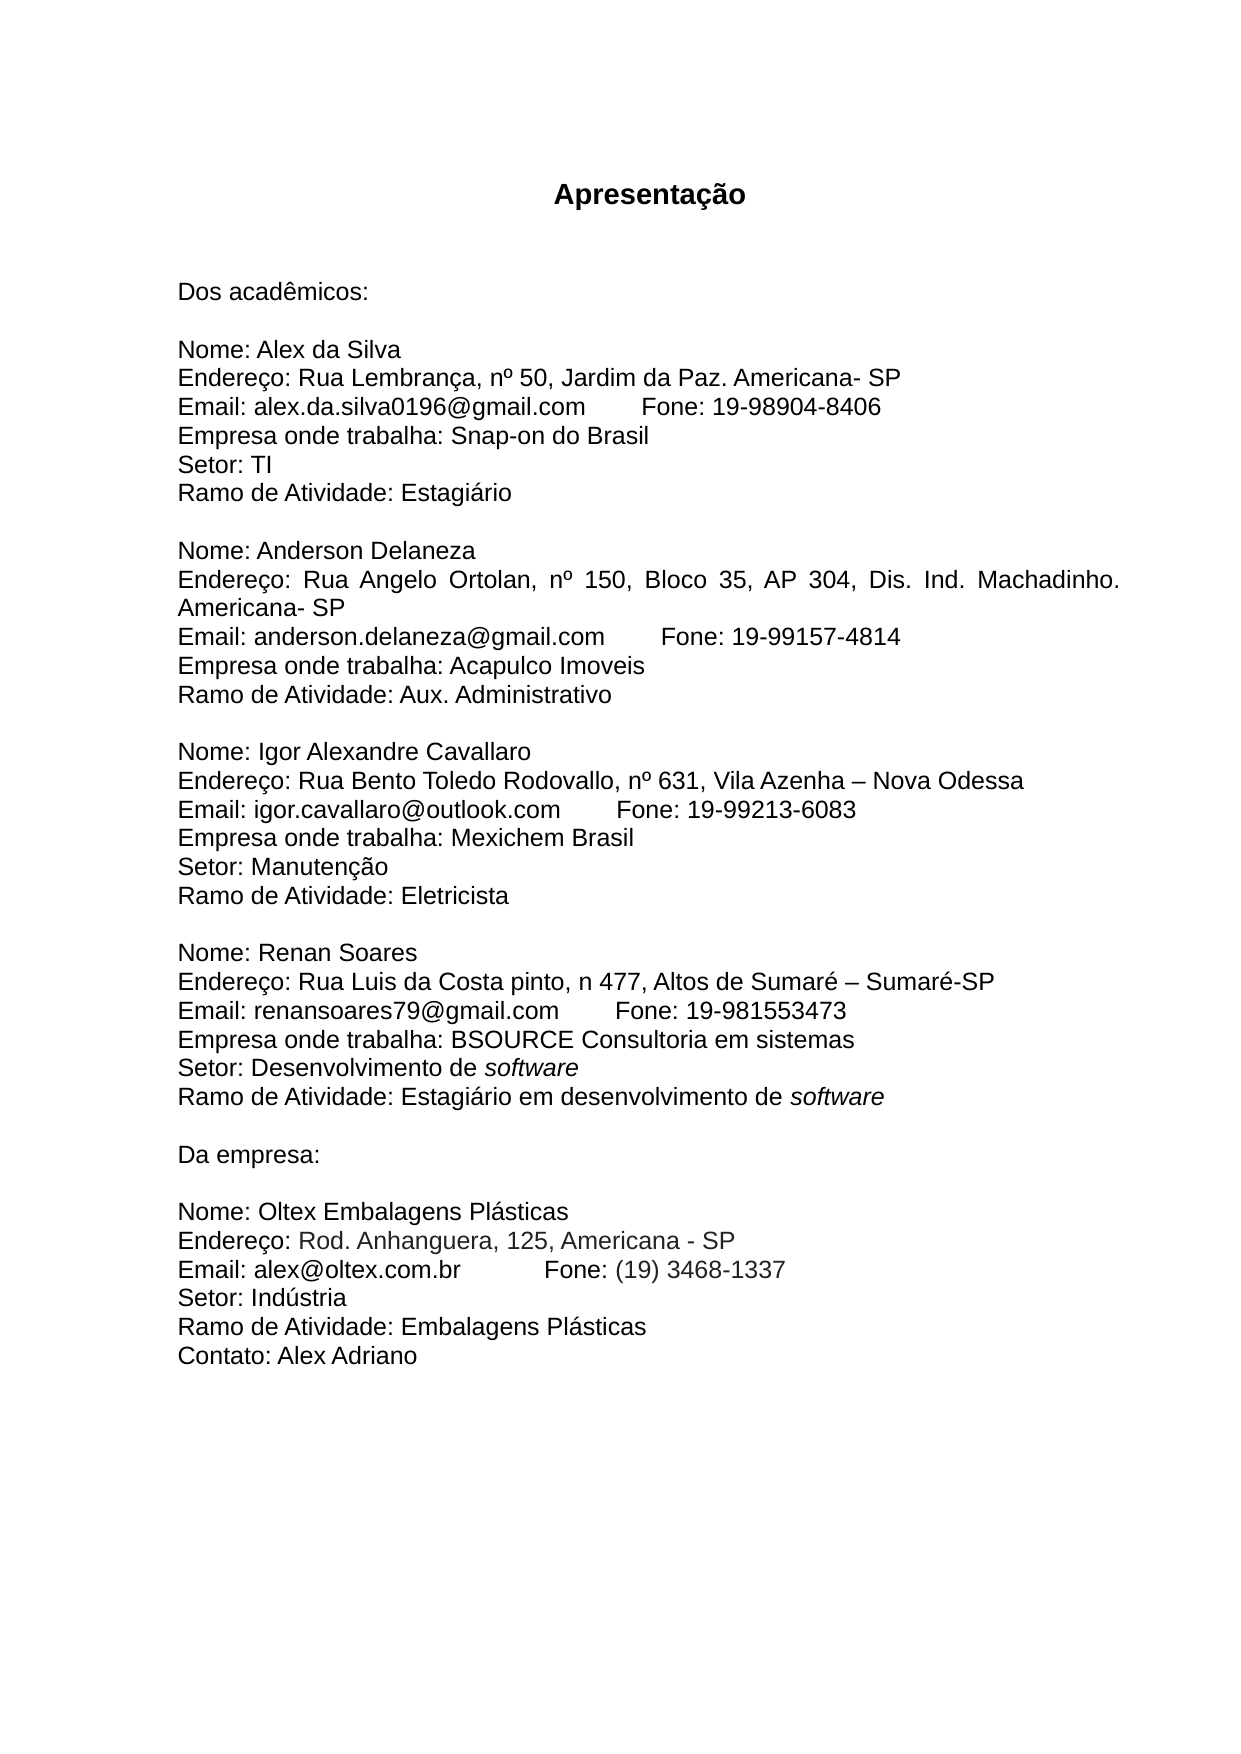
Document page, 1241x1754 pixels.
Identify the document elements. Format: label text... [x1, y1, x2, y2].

text Nome: Oltex Embalagens Plásticas [177, 1197, 1122, 1226]
text Empresa onde trabalha: Snap-on do Brasil [177, 421, 1122, 449]
text Empresa onde trabalha: BSOURCE Consultoria em sistemas [177, 1024, 1122, 1053]
text Email: alex.da.silva0196@gmail.com Fone: 19-98904-8406 [177, 392, 1122, 421]
text Endereço: Rod. Anhanguera, 125, Americana - SP [177, 1226, 1122, 1254]
text Setor: Indústria [177, 1283, 1122, 1312]
text Nome: Alex da Silva [177, 334, 1122, 363]
text Email: anderson.delaneza@gmail.com Fone: 19-99157-4814 [177, 622, 1122, 651]
text Ramo de Atividade: Eletricista [177, 881, 1122, 909]
text Endereço: Rua Angelo Ortolan, nº 150, Bloco 35, AP 304, Dis. Ind. Machadinho. Americana- SP [177, 564, 1122, 622]
text Setor: TI [177, 449, 1122, 478]
text Nome: Anderson Delaneza [177, 536, 1122, 564]
text Ramo de Atividade: Estagiário em desenvolvimento de software [177, 1082, 1122, 1111]
text Email: renansoares79@gmail.com Fone: 19-981553473 [177, 996, 1122, 1024]
text Empresa onde trabalha: Mexichem Brasil [177, 823, 1122, 852]
text Ramo de Atividade: Embalagens Plásticas [177, 1312, 1122, 1341]
text Endereço: Rua Luis da Costa pinto, n 477, Altos de Sumaré – Sumaré-SP [177, 967, 1122, 996]
text Ramo de Atividade: Estagiário [177, 478, 1122, 507]
text Email: igor.cavallaro@outlook.com Fone: 19-99213-6083 [177, 794, 1122, 823]
text Setor: Desenvolvimento de software [177, 1053, 1122, 1082]
text Endereço: Rua Bento Toledo Rodovallo, nº 631, Vila Azenha – Nova Odessa [177, 766, 1122, 794]
text Nome: Renan Soares [177, 938, 1122, 967]
text Contato: Alex Adriano [177, 1341, 1122, 1369]
text Nome: Igor Alexandre Cavallaro [177, 737, 1122, 766]
text Empresa onde trabalha: Acapulco Imoveis [177, 651, 1122, 679]
text Endereço: Rua Lembrança, nº 50, Jardim da Paz. Americana- SP [177, 363, 1122, 392]
text Apresentação [177, 177, 1122, 211]
text Setor: Manutenção [177, 852, 1122, 881]
text Da empresa: [177, 1139, 1122, 1168]
text Email: alex@oltex.com.br Fone: (19) 3468-1337 [177, 1254, 1122, 1283]
text Dos acadêmicos: [177, 277, 1122, 306]
text Ramo de Atividade: Aux. Administrativo [177, 679, 1122, 708]
